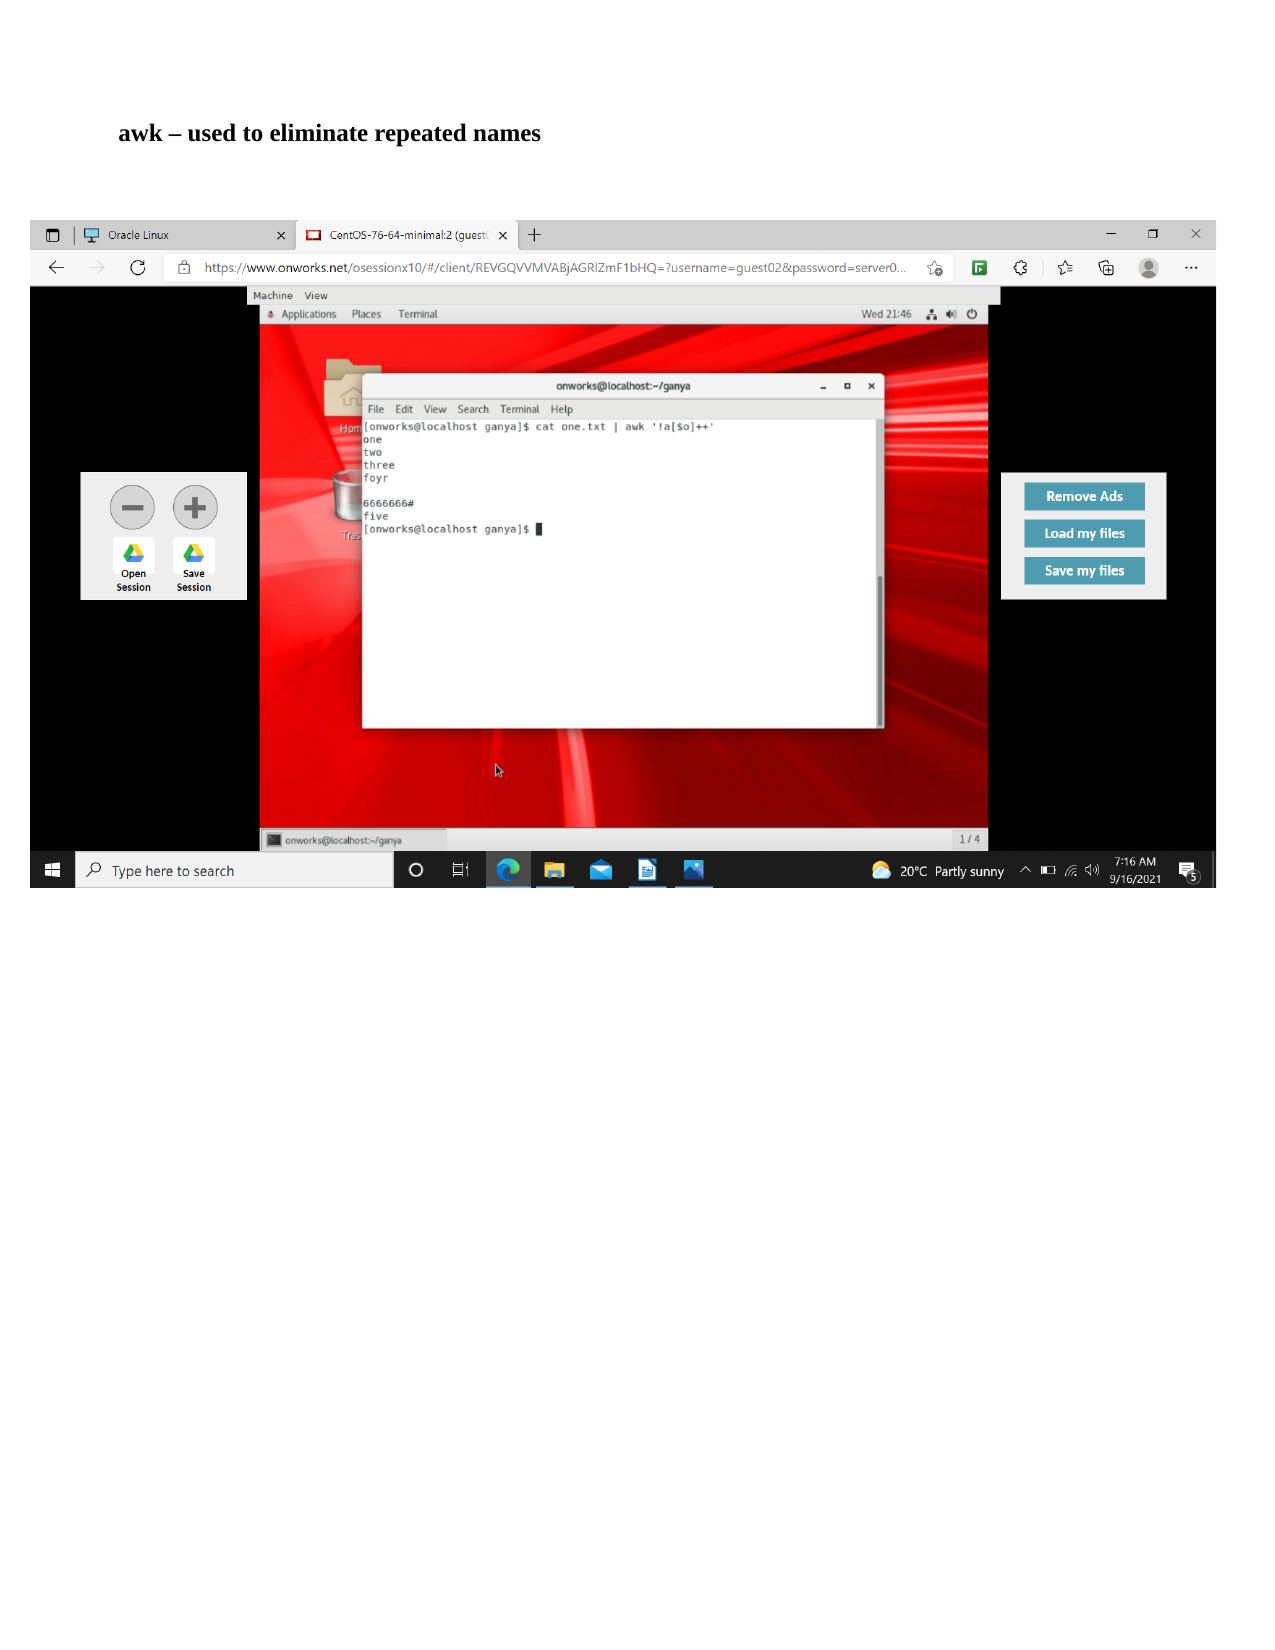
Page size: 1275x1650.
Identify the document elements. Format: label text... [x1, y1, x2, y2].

text awk – used to eliminate repeated names [118, 118, 1157, 147]
picture [30, 220, 1217, 888]
